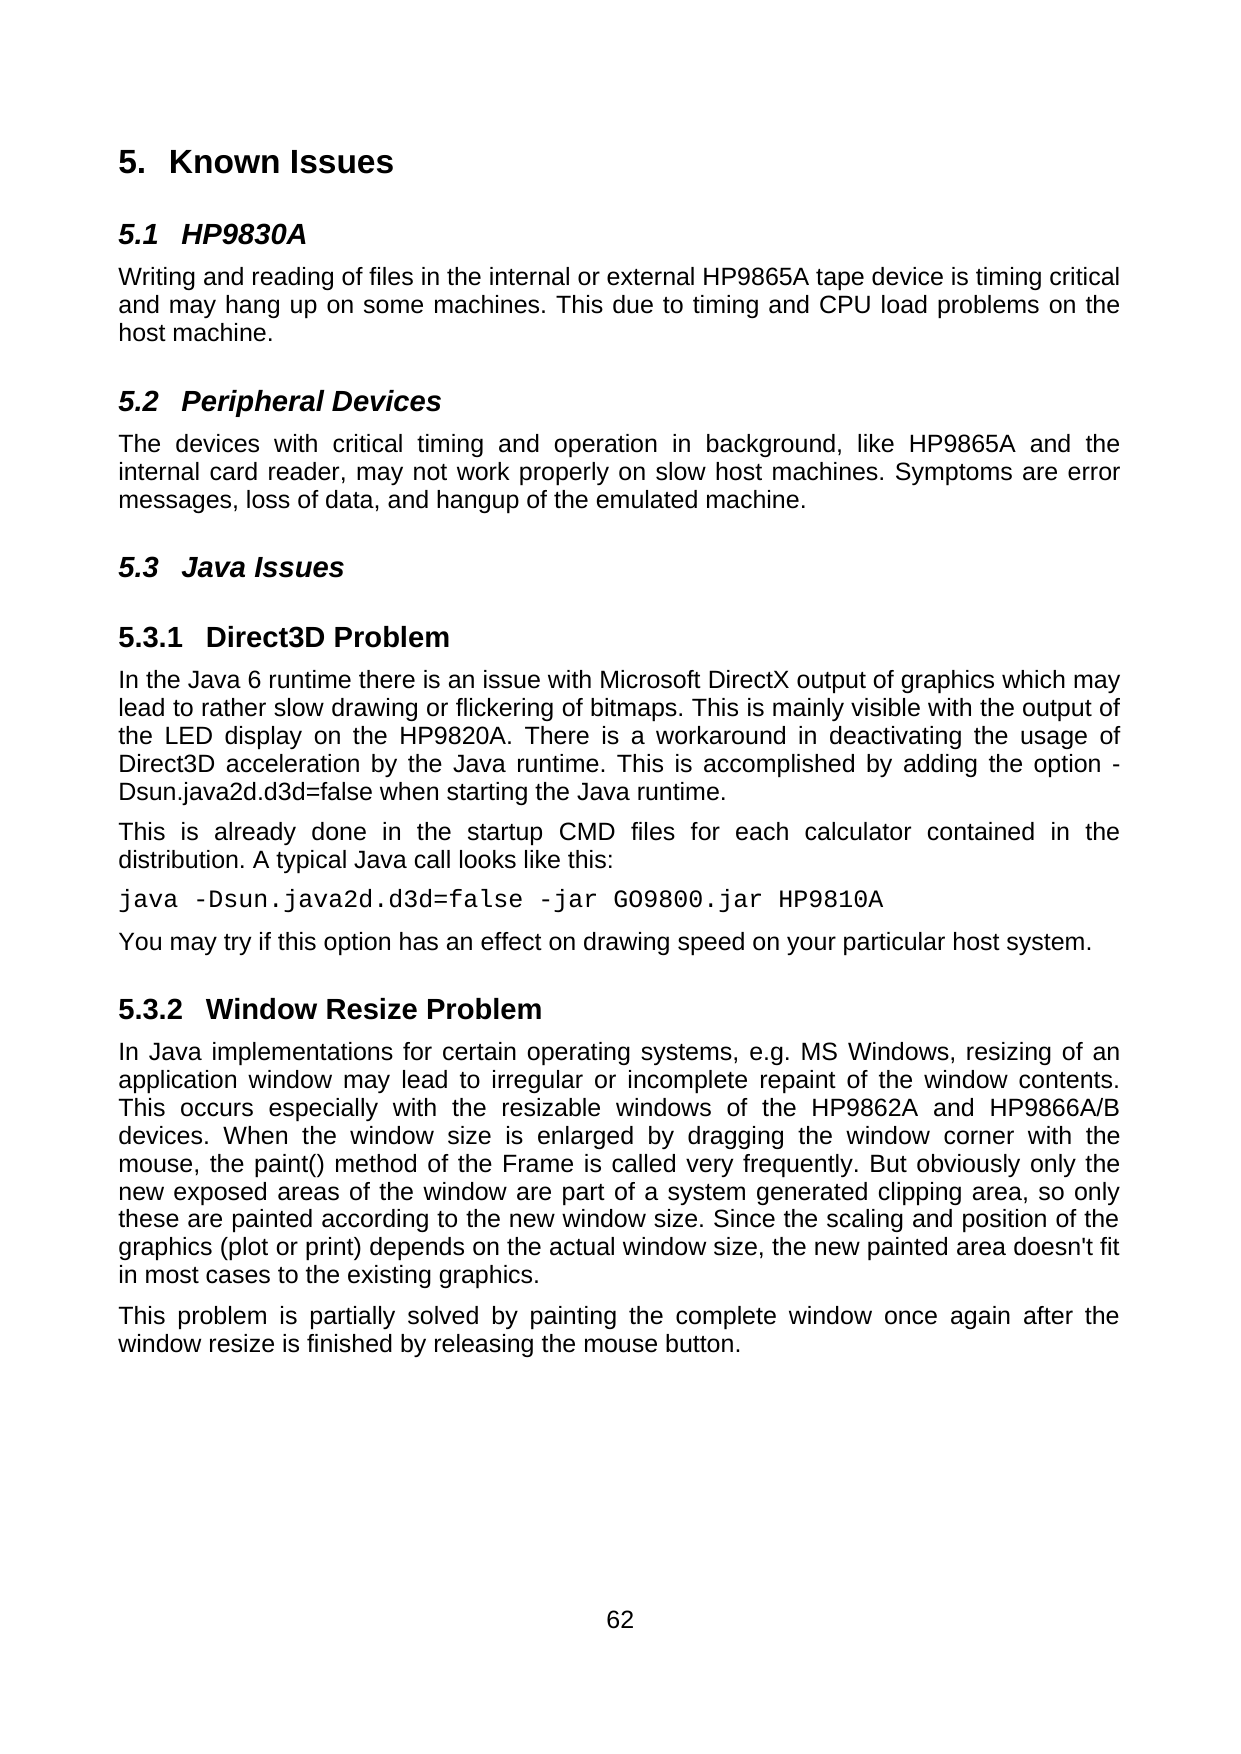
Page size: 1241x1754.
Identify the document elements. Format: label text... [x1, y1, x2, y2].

text Writing and reading of files in the internal or external HP9865A tape device is timing critical and may hang up on some machines. This due to timing and CPU load problems on the host machine. [118, 263, 1122, 347]
subtitle Peripheral Devices [118, 384, 1122, 417]
text This is already done in the startup CMD files for each calculator contained in the distribution. A typical Java call looks like this: [118, 818, 1122, 874]
subtitle HP9830A [118, 218, 1122, 251]
text java -Dsun.java2d.d3d=false -jar GO9800.jar HP9810A [118, 886, 1122, 915]
text In Java implementations for certain operating systems, e.g. MS Windows, resizing of an application window may lead to irregular or incomplete repaint of the window contents. This occurs especially with the resizable windows of the HP9862A and HP9866A/B devices. When the window size is enlarged by dragging the window corner with the mouse, the paint() method of the Frame is called very frequently. But obviously only the new exposed areas of the window are part of a system generated clipping area, so only these are painted according to the new window size. Since the scaling and position of the graphics (plot or print) depends on the actual window size, the new painted area doesn't fit in most cases to the existing graphics. [118, 1038, 1122, 1289]
subtitle Window Resize Problem [118, 993, 1122, 1025]
subtitle Direct3D Problem [118, 621, 1122, 653]
subtitle Java Issues [118, 551, 1122, 583]
text In the Java 6 runtime there is an issue with Microsoft DirectX output of graphics which may lead to rather slow drawing or flickering of bitmaps. This is mainly visible with the output of the LED display on the HP9820A. There is a workaround in deactivating the usage of Direct3D acceleration by the Java runtime. This is accomplished by adding the option -Dsun.java2d.d3d=false when starting the Java runtime. [118, 666, 1122, 806]
subtitle Known Issues [118, 143, 1122, 181]
text This problem is partially solved by painting the complete window once again after the window resize is finished by releasing the mouse button. [118, 1302, 1122, 1357]
text The devices with critical timing and operation in background, like HP9865A and the internal card reader, may not work properly on slow host machines. Symptoms are error messages, loss of data, and hangup of the emulated machine. [118, 429, 1122, 513]
text You may try if this option has an effect on drawing speed on your particular host system. [118, 927, 1122, 955]
